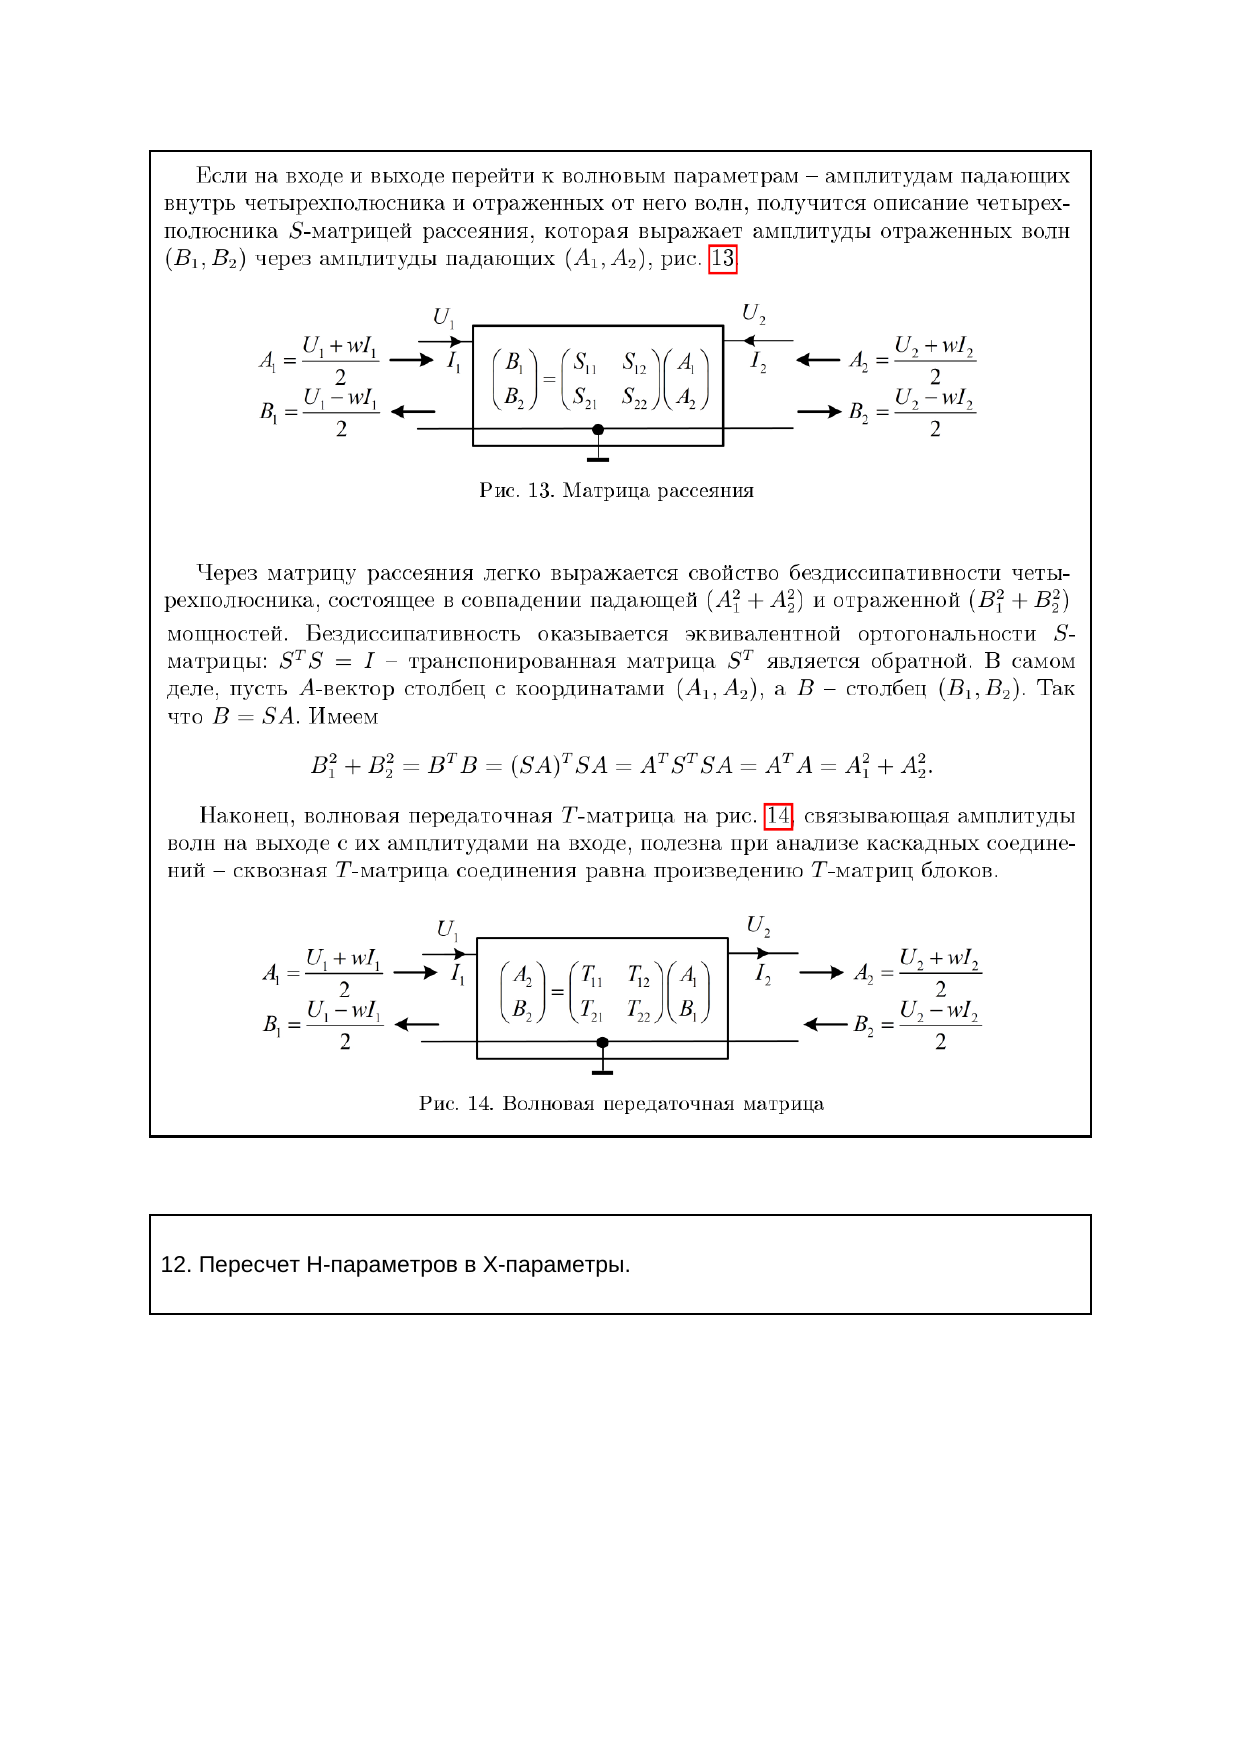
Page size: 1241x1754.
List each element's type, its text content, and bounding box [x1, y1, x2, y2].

table_cell [151, 152, 1090, 1135]
picture [160, 162, 1078, 1125]
table_header 12. Пересчет H-параметров в X-параметры. [151, 1216, 1090, 1313]
